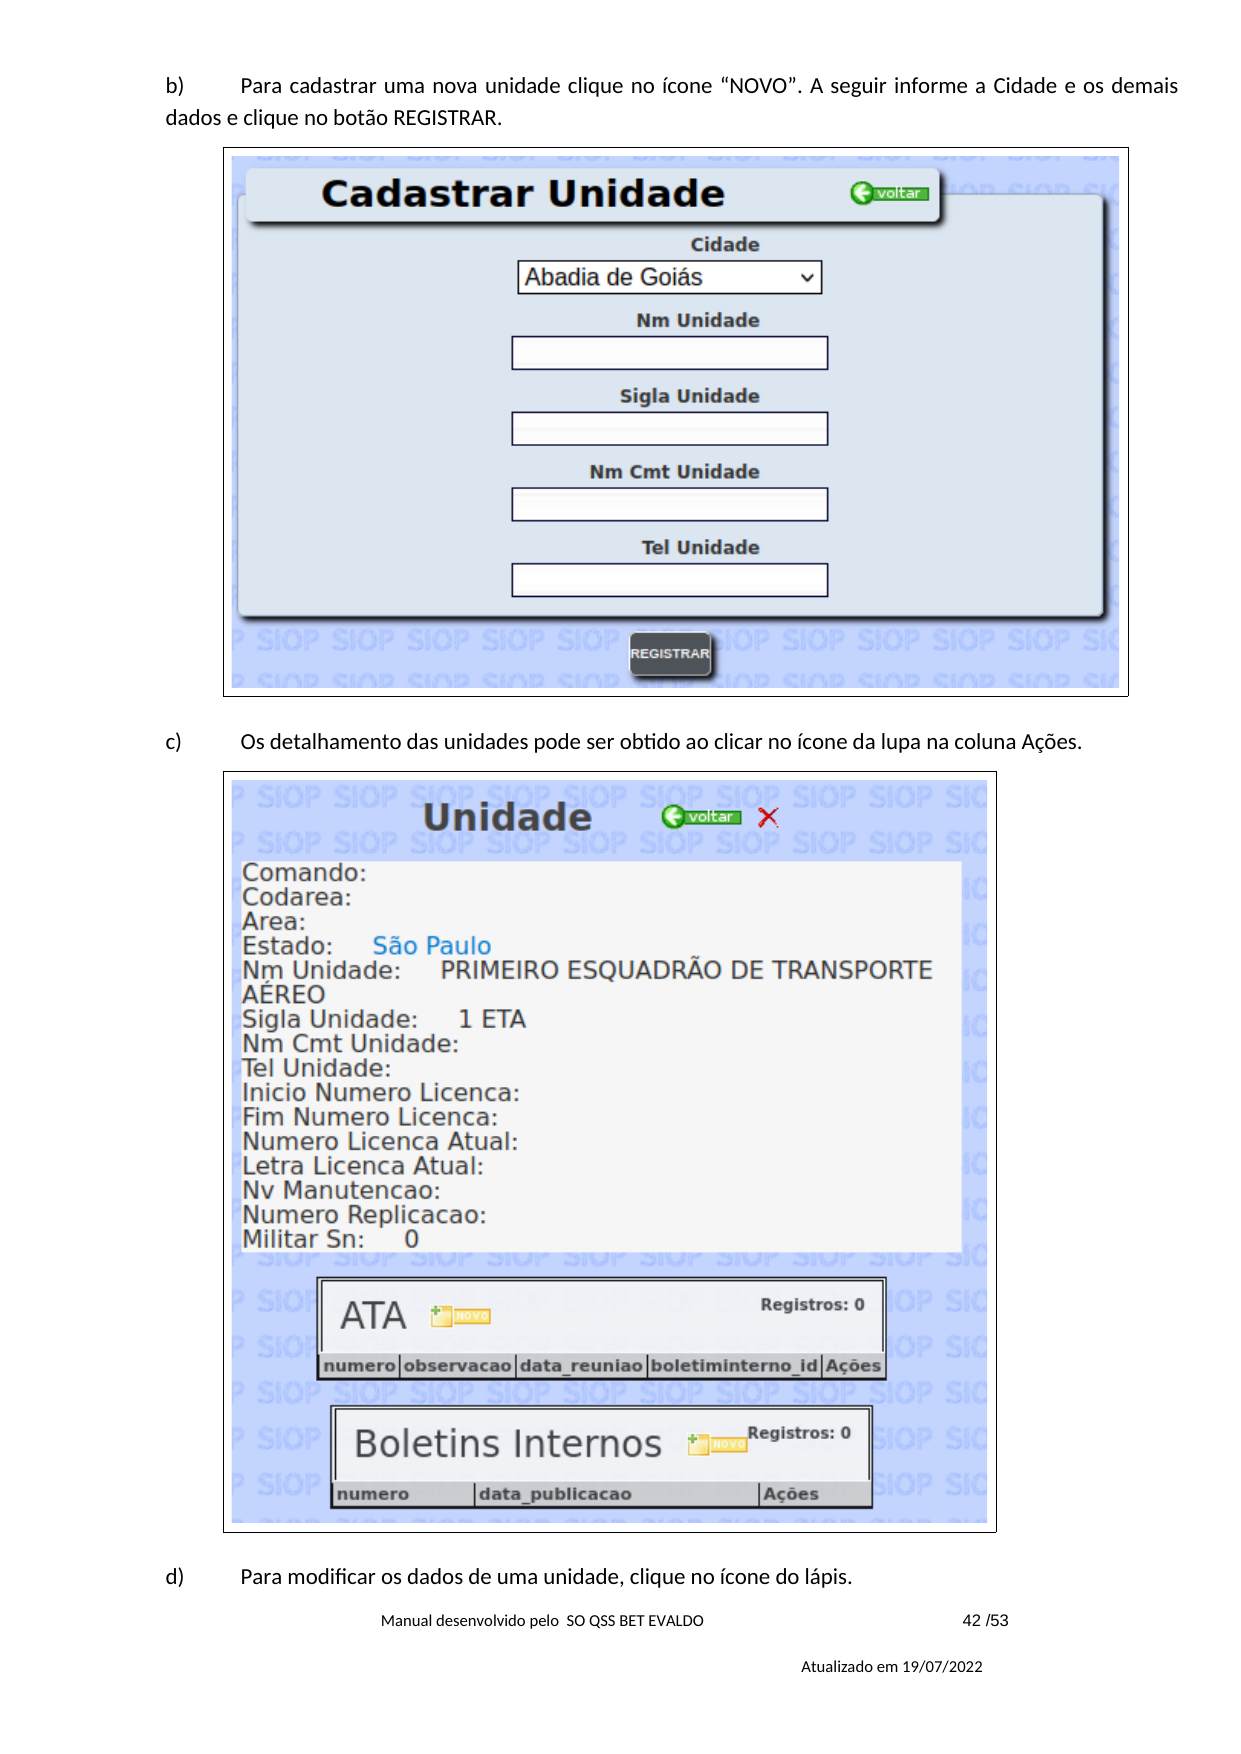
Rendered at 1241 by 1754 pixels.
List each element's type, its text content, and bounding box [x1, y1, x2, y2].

list Para modificar os dados de uma unidade, clique no ícone do lápis. [165, 1562, 1181, 1591]
list Para cadastrar uma nova unidade clique no ícone “NOVO”. A seguir informe a Cidade e os demais dados e clique no botão REGISTRAR. [165, 71, 1181, 131]
picture [231, 780, 988, 1523]
picture [231, 156, 1120, 688]
list Os detalhamento das unidades pode ser obtido ao clicar no ícone da lupa na coluna Ações. [165, 727, 1181, 755]
